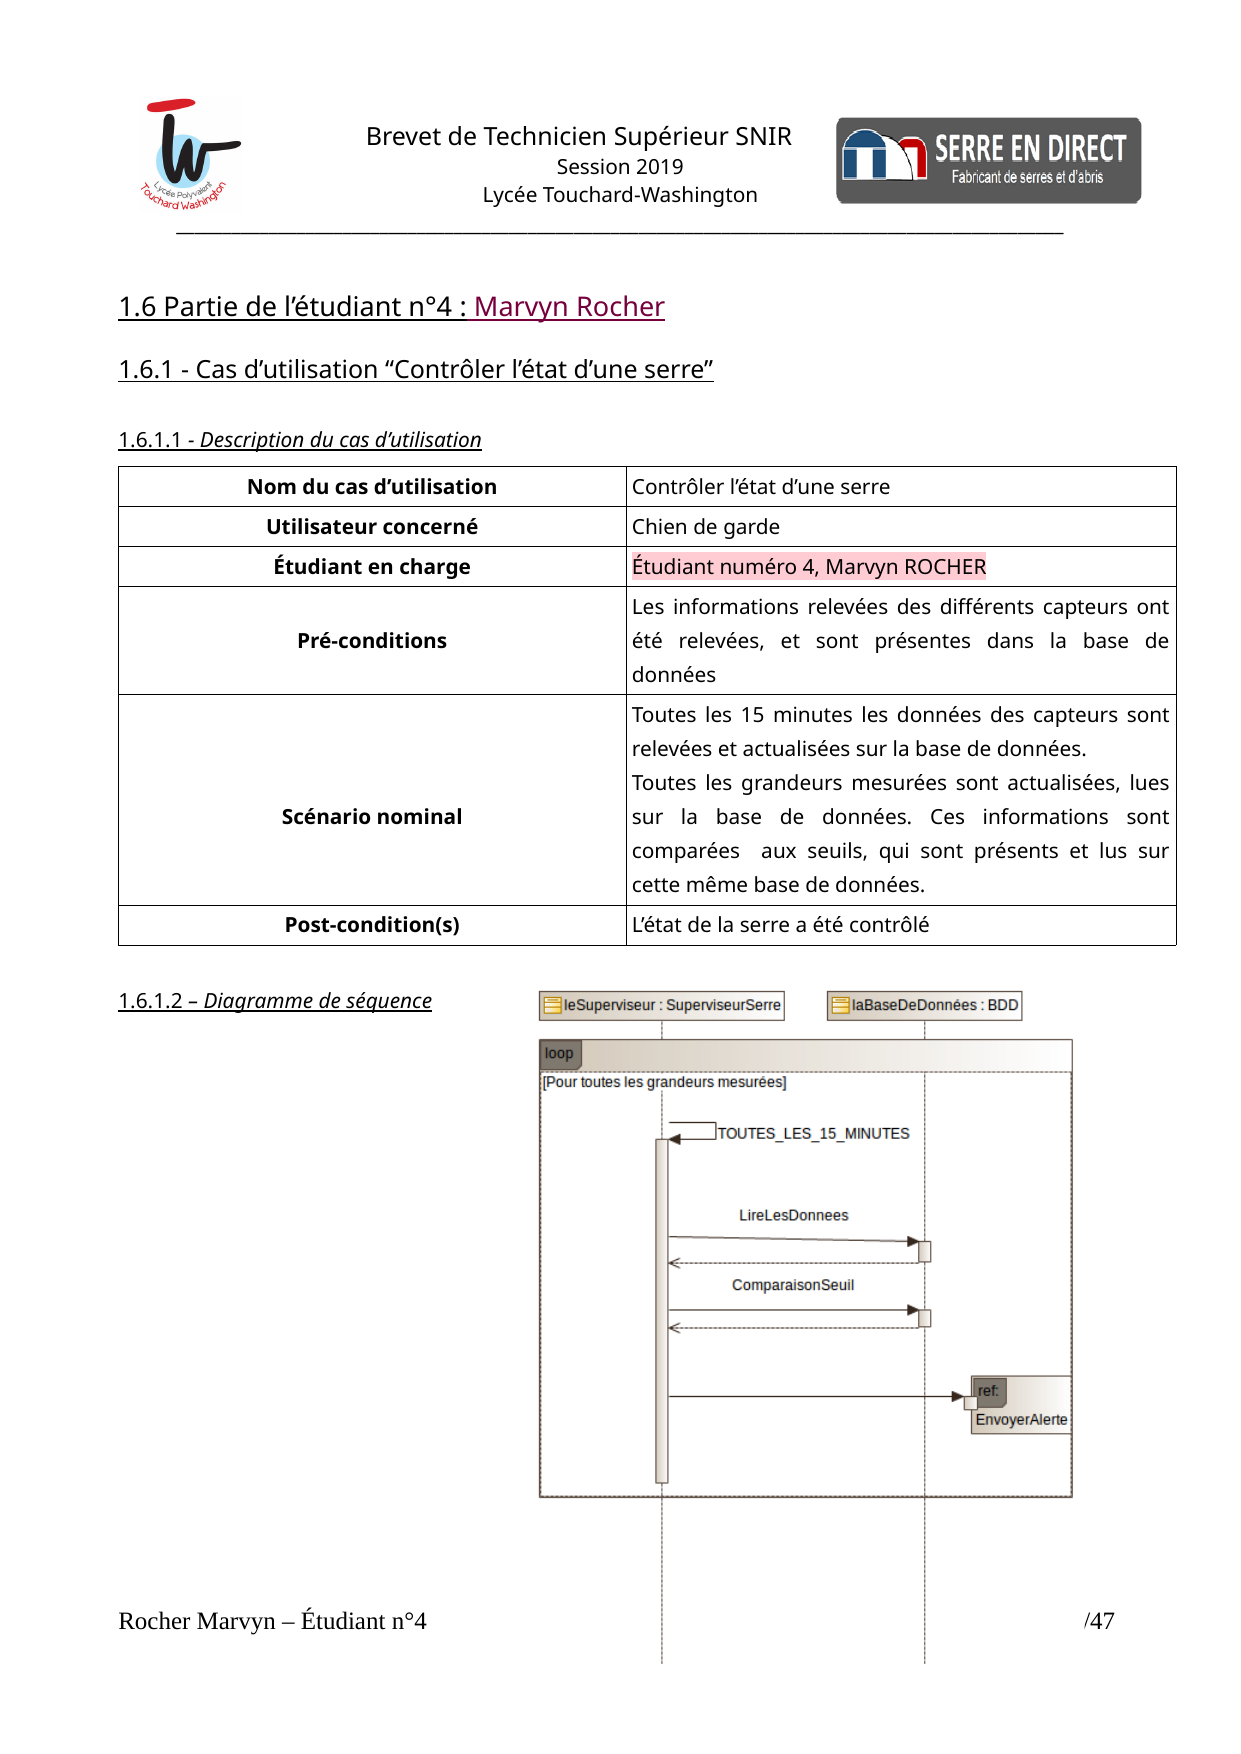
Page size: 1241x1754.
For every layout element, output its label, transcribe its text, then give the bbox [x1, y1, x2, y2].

table_header Nom du cas d’utilisation [119, 467, 626, 506]
picture [138, 95, 243, 212]
picture [831, 115, 1145, 208]
picture [527, 980, 1085, 1676]
table_cell Scénario nominal [119, 695, 626, 904]
subtitle [1085, 986, 1122, 1014]
table_cell Les informations relevées des différents capteurs ont été relevées, et sont présentes dans la base de données [627, 587, 1176, 694]
table_cell Chien de garde [627, 507, 1176, 546]
subtitle 1.6.1.1 - Description du cas d’utilisation [118, 425, 1122, 454]
table_cell Utilisateur concerné [119, 507, 626, 546]
table_cell L’état de la serre a été contrôlé [627, 906, 1176, 944]
table_cell Post-condition(s) [119, 906, 626, 944]
table_header Contrôler l’état d’une serre [627, 467, 1176, 506]
subtitle 1.6.1 - Cas d’utilisation “Contrôler l’état d’une serre” [118, 352, 1122, 386]
table_cell Étudiant en charge [119, 547, 626, 586]
subtitle 1.6.1.2 – Diagramme de séquence [118, 986, 527, 1014]
table_cell Toutes les 15 minutes les données des capteurs sont relevées et actualisées sur la base de données. Toutes les grandeurs mesurées sont actualisées, lues sur la base de données. Ces informations sont comparées aux seuils, qui sont présents et lus sur cette même base de données. [627, 695, 1176, 904]
table_cell Pré-conditions [119, 587, 626, 694]
subtitle 1.6 Partie de l’étudiant n°4 : Marvyn Rocher [118, 288, 1122, 325]
table_cell Étudiant numéro 4, Marvyn ROCHER [627, 547, 1176, 586]
